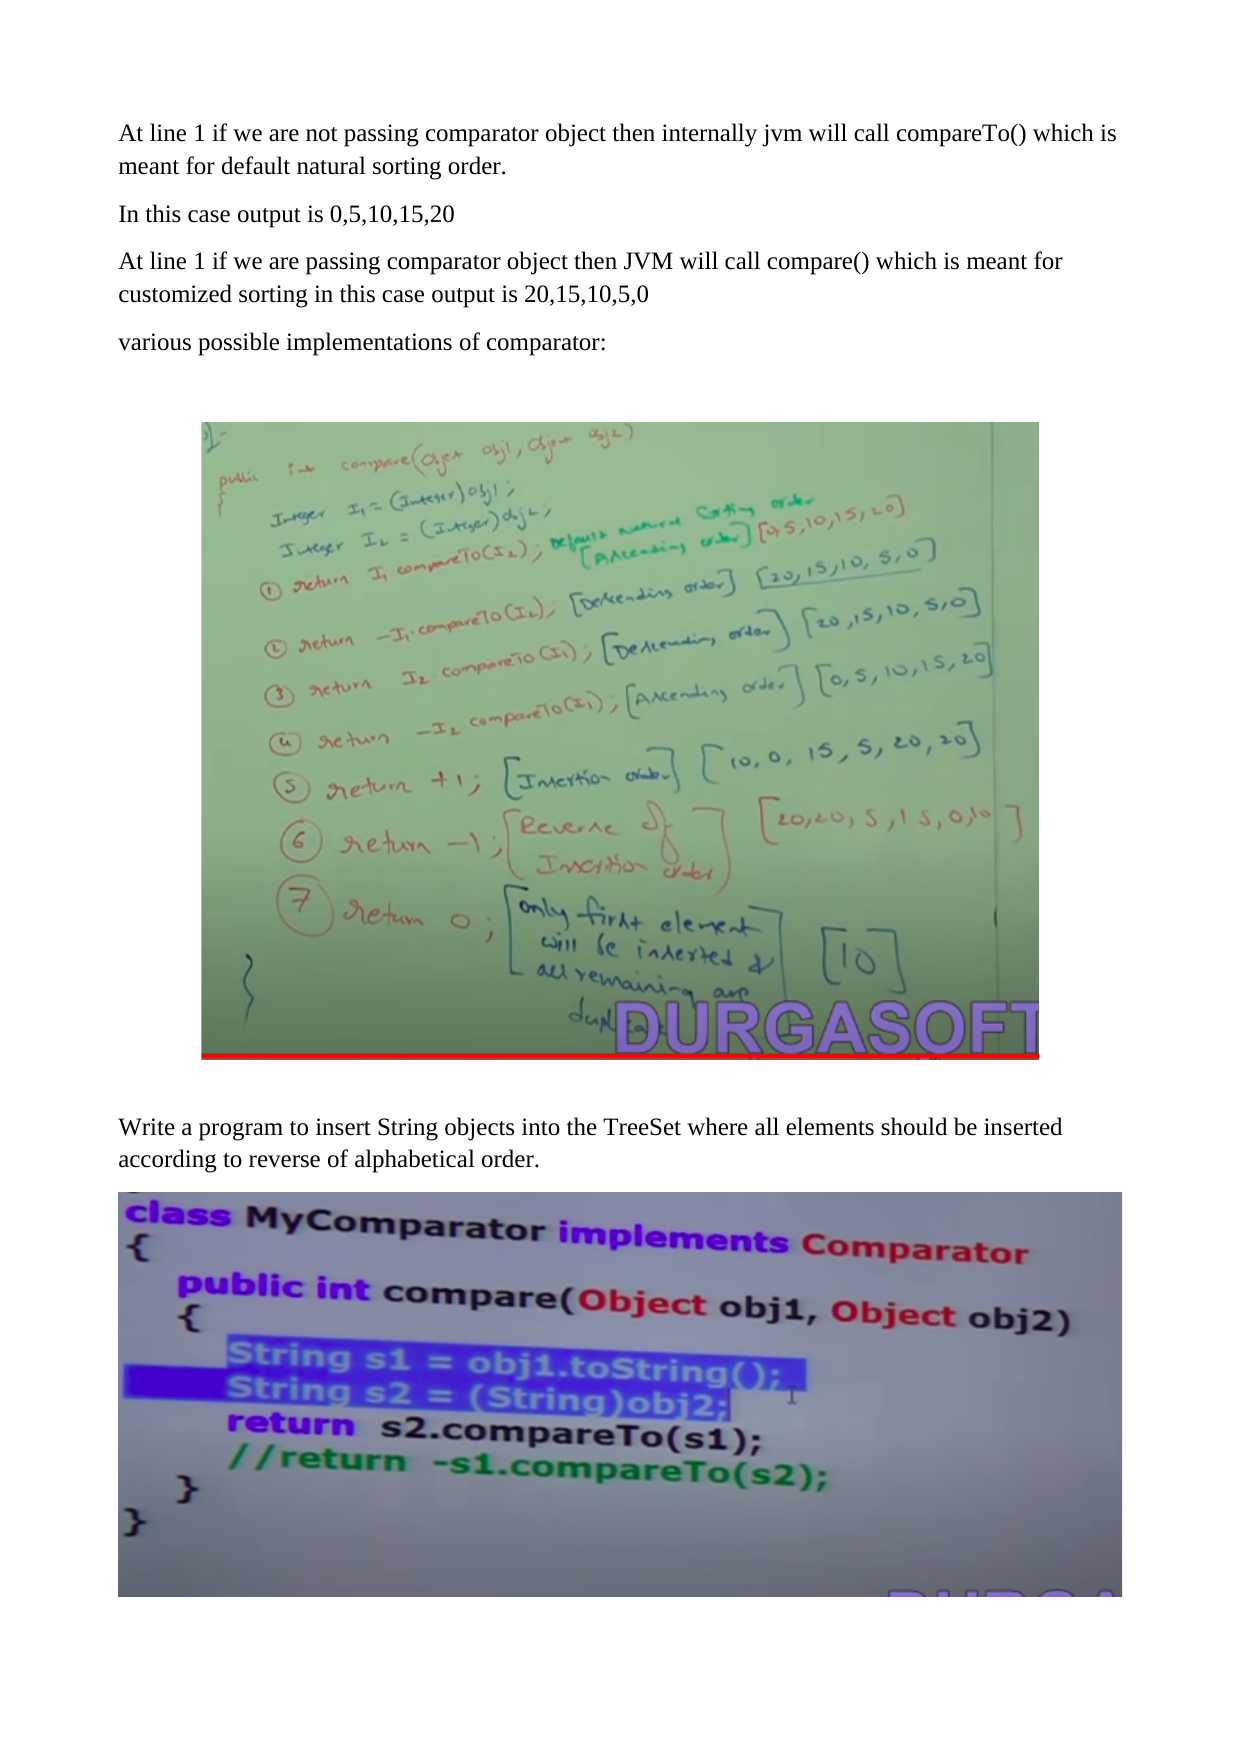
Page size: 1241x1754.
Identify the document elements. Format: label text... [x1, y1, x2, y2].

text At line 1 if we are passing comparator object then JVM will call compare() which is meant for customized sorting in this case output is 20,15,10,5,0 [118, 246, 1122, 308]
text At line 1 if we are not passing comparator object then internally jvm will call compareTo() which is meant for default natural sorting order. [118, 118, 1122, 180]
text Write a program to insert String objects into the TreeSet where all elements should be inserted according to reverse of alphabetical order. [118, 1112, 1122, 1173]
picture [201, 422, 1039, 1060]
text In this case output is 0,5,10,15,20 [118, 199, 1122, 227]
text various possible implementations of comparator: [118, 327, 1122, 356]
picture [118, 1192, 1123, 1597]
